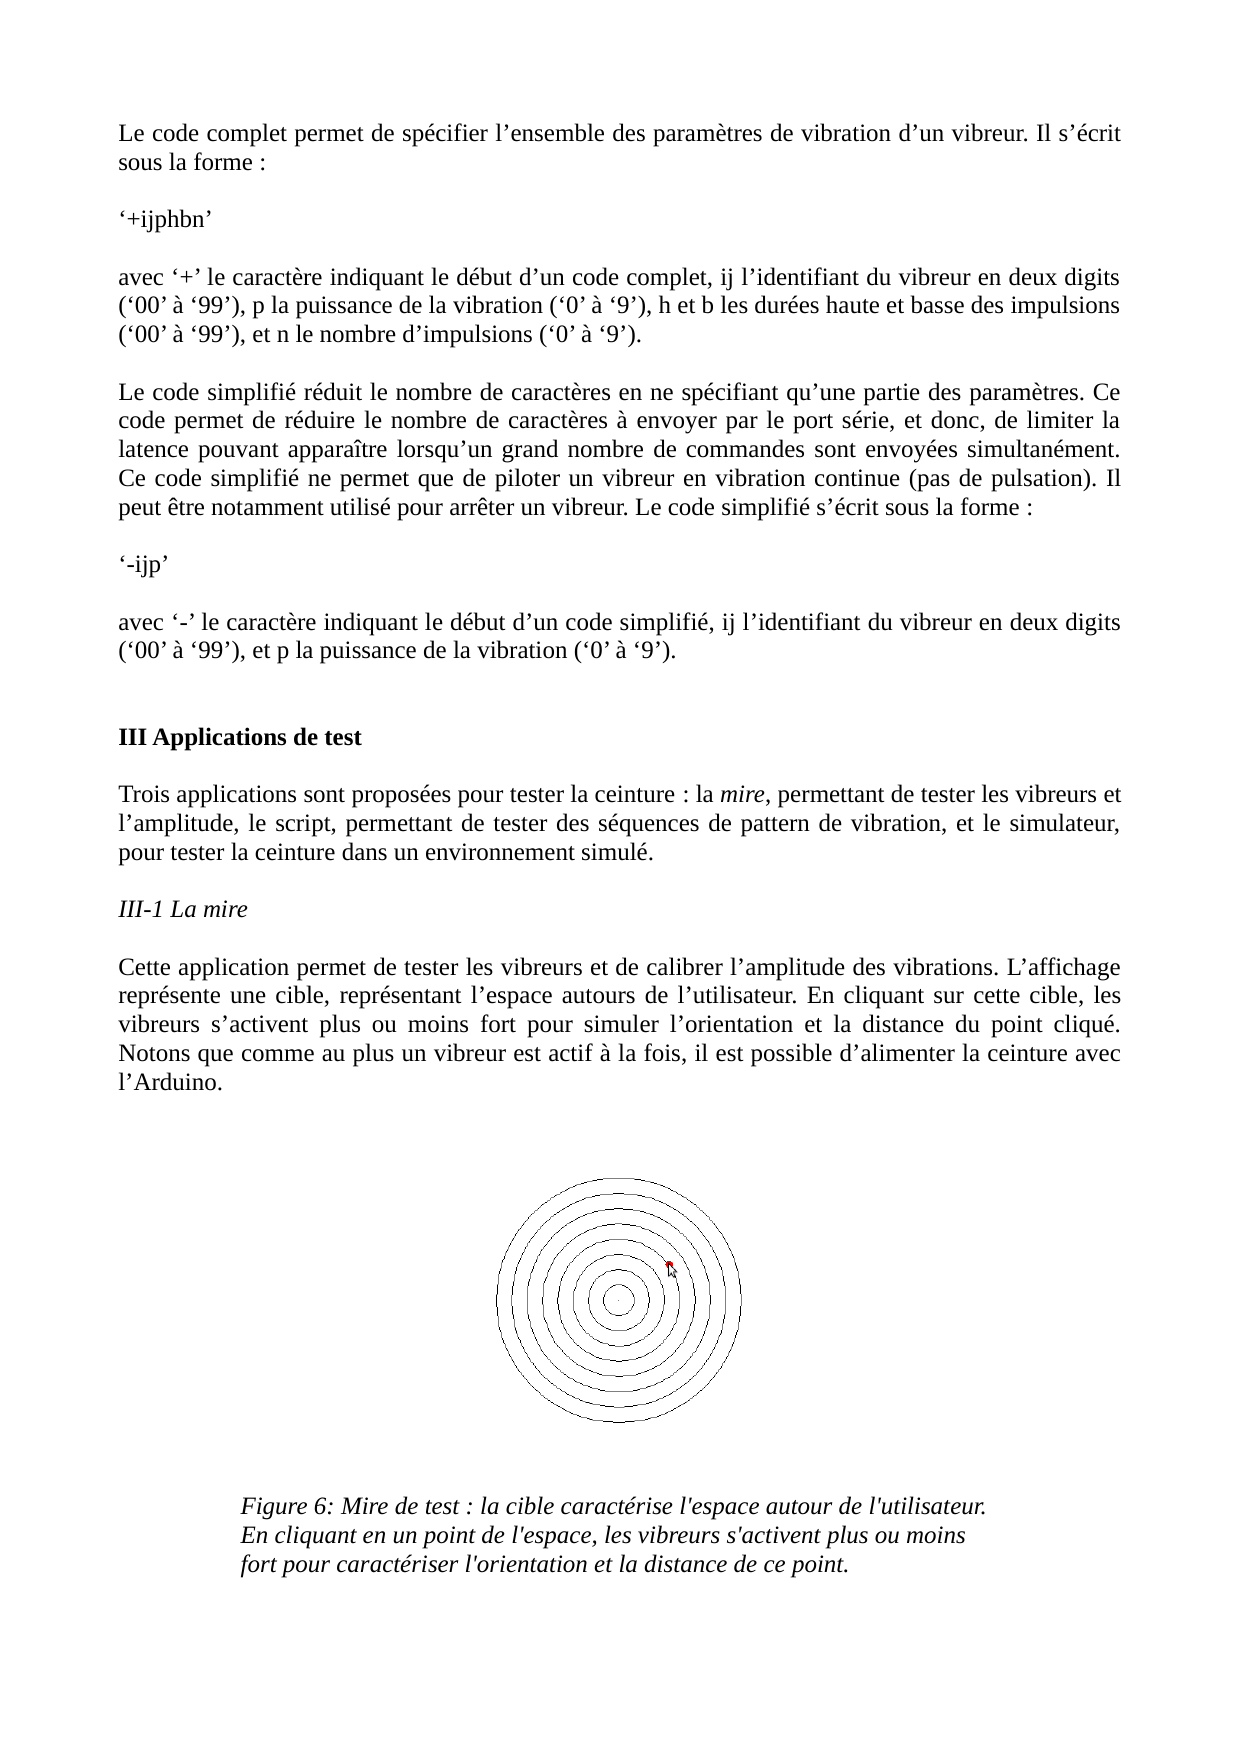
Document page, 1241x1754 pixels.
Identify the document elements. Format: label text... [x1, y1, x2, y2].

text avec ‘-’ le caractère indiquant le début d’un code simplifié, ij l’identifiant du vibreur en deux digits (‘00’ à ‘99’), et p la puissance de la vibration (‘0’ à ‘9’). [118, 607, 1122, 664]
text Le code complet permet de spécifier l’ensemble des paramètres de vibration d’un vibreur. Il s’écrit sous la forme : [118, 118, 1122, 176]
text Trois applications sont proposées pour tester la ceinture : la mire, permettant de tester les vibreurs et l’amplitude, le script, permettant de tester des séquences de pattern de vibration, et le simulateur, pour tester la ceinture dans un environnement simulé. [118, 779, 1122, 866]
text Figure 6: Mire de test : la cible caractérise l'espace autour de l'utilisateur. En cliquant en un point de l'espace, les vibreurs s'activent plus ou moins fort pour caractériser l'orientation et la distance de ce point. [240, 1137, 1000, 1577]
picture [437, 1136, 803, 1463]
text Le code simplifié réduit le nombre de caractères en ne spécifiant qu’une partie des paramètres. Ce code permet de réduire le nombre de caractères à envoyer par le port série, et donc, de limiter la latence pouvant apparaître lorsqu’un grand nombre de commandes sont envoyées simultanément. Ce code simplifié ne permet que de piloter un vibreur en vibration continue (pas de pulsation). Il peut être notamment utilisé pour arrêter un vibreur. Le code simplifié s’écrit sous la forme : [118, 377, 1122, 521]
text III Applications de test [118, 722, 1122, 751]
text avec ‘+’ le caractère indiquant le début d’un code complet, ij l’identifiant du vibreur en deux digits (‘00’ à ‘99’), p la puissance de la vibration (‘0’ à ‘9’), h et b les durées haute et basse des impulsions (‘00’ à ‘99’), et n le nombre d’impulsions (‘0’ à ‘9’). [118, 262, 1122, 348]
text Cette application permet de tester les vibreurs et de calibrer l’amplitude des vibrations. L’affichage représente une cible, représentant l’espace autours de l’utilisateur. En cliquant sur cette cible, les vibreurs s’activent plus ou moins fort pour simuler l’orientation et la distance du point cliqué. Notons que comme au plus un vibreur est actif à la fois, il est possible d’alimenter la ceinture avec l’Arduino. [118, 952, 1122, 1096]
text III-1 La mire [118, 894, 1122, 923]
text ‘-ijp’ [118, 549, 1122, 578]
text ‘+ijphbn’ [118, 204, 1122, 233]
